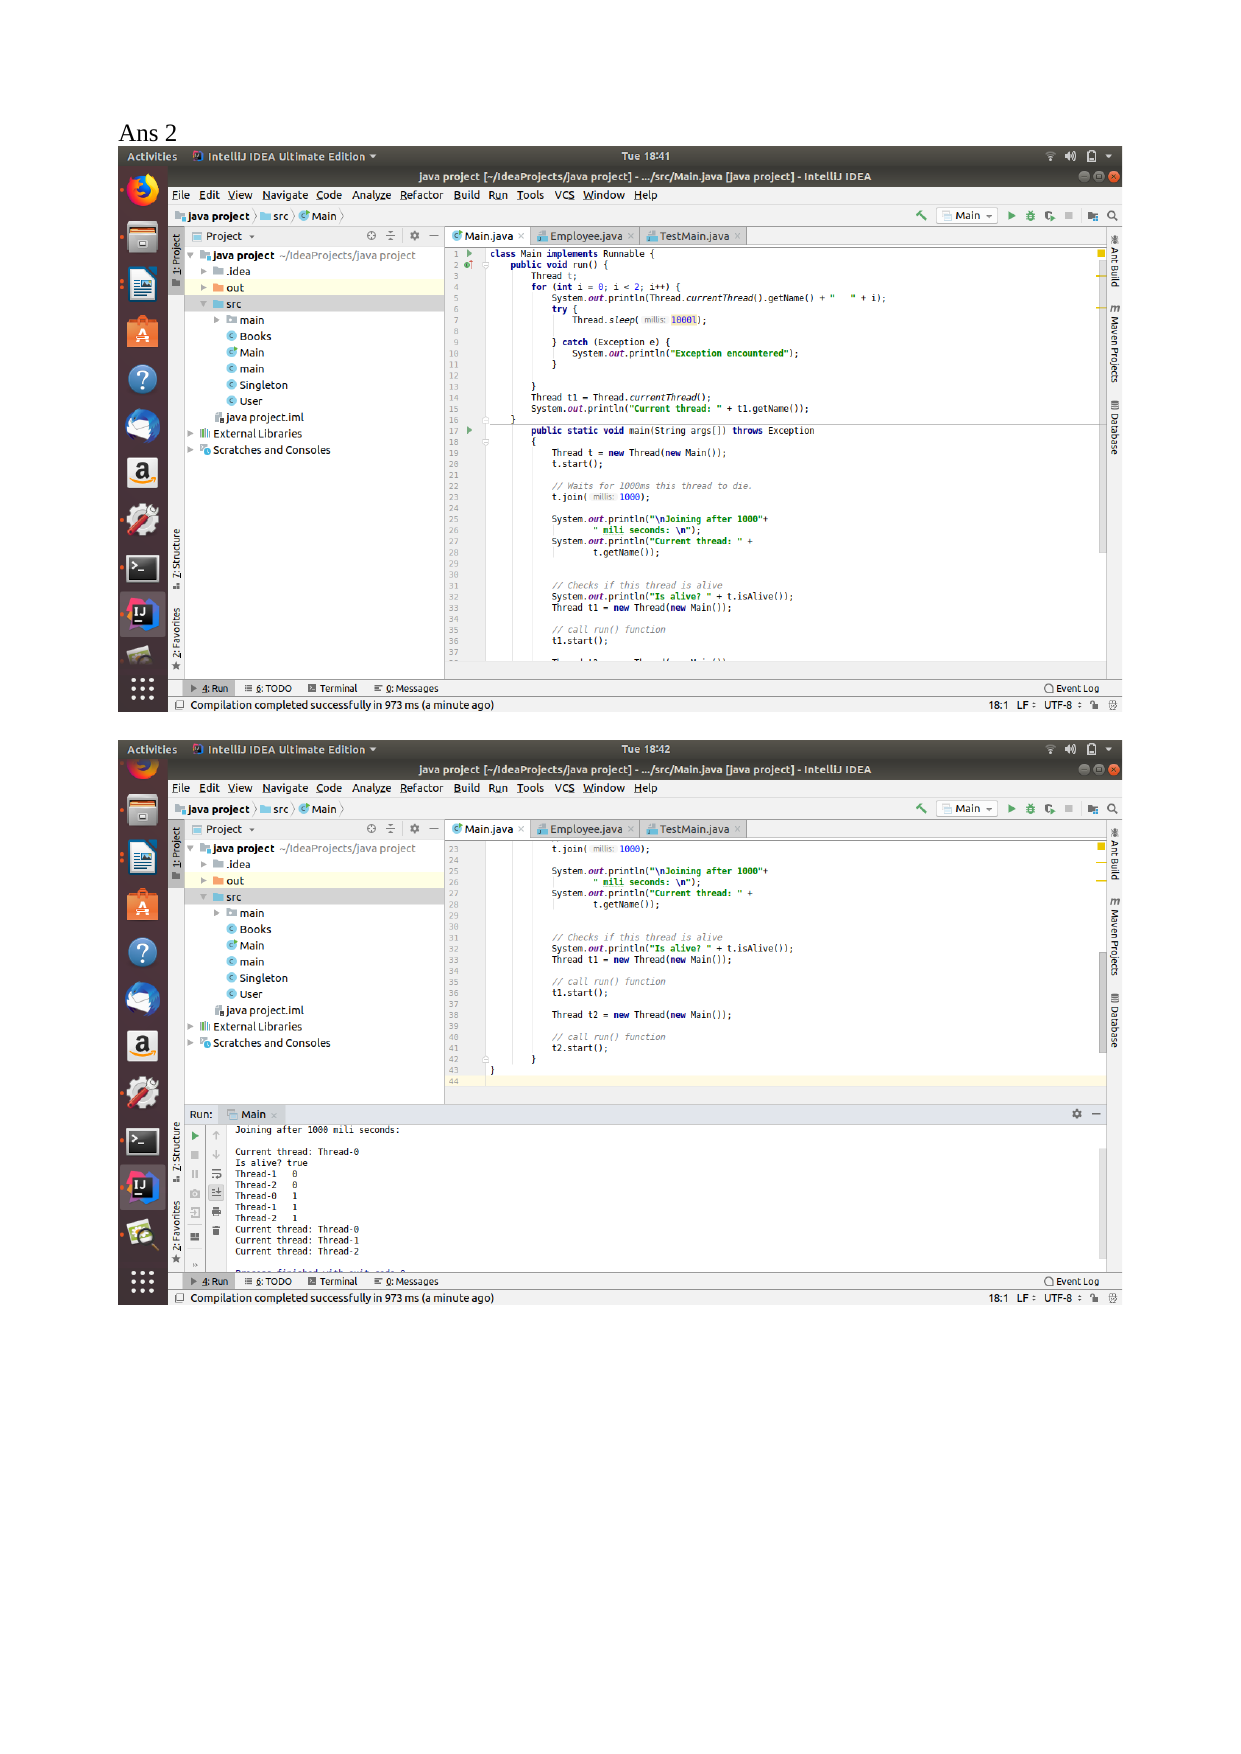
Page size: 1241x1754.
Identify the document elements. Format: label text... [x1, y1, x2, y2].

picture [118, 740, 1123, 1305]
picture [118, 146, 1123, 712]
text Ans 2 [118, 118, 1122, 146]
